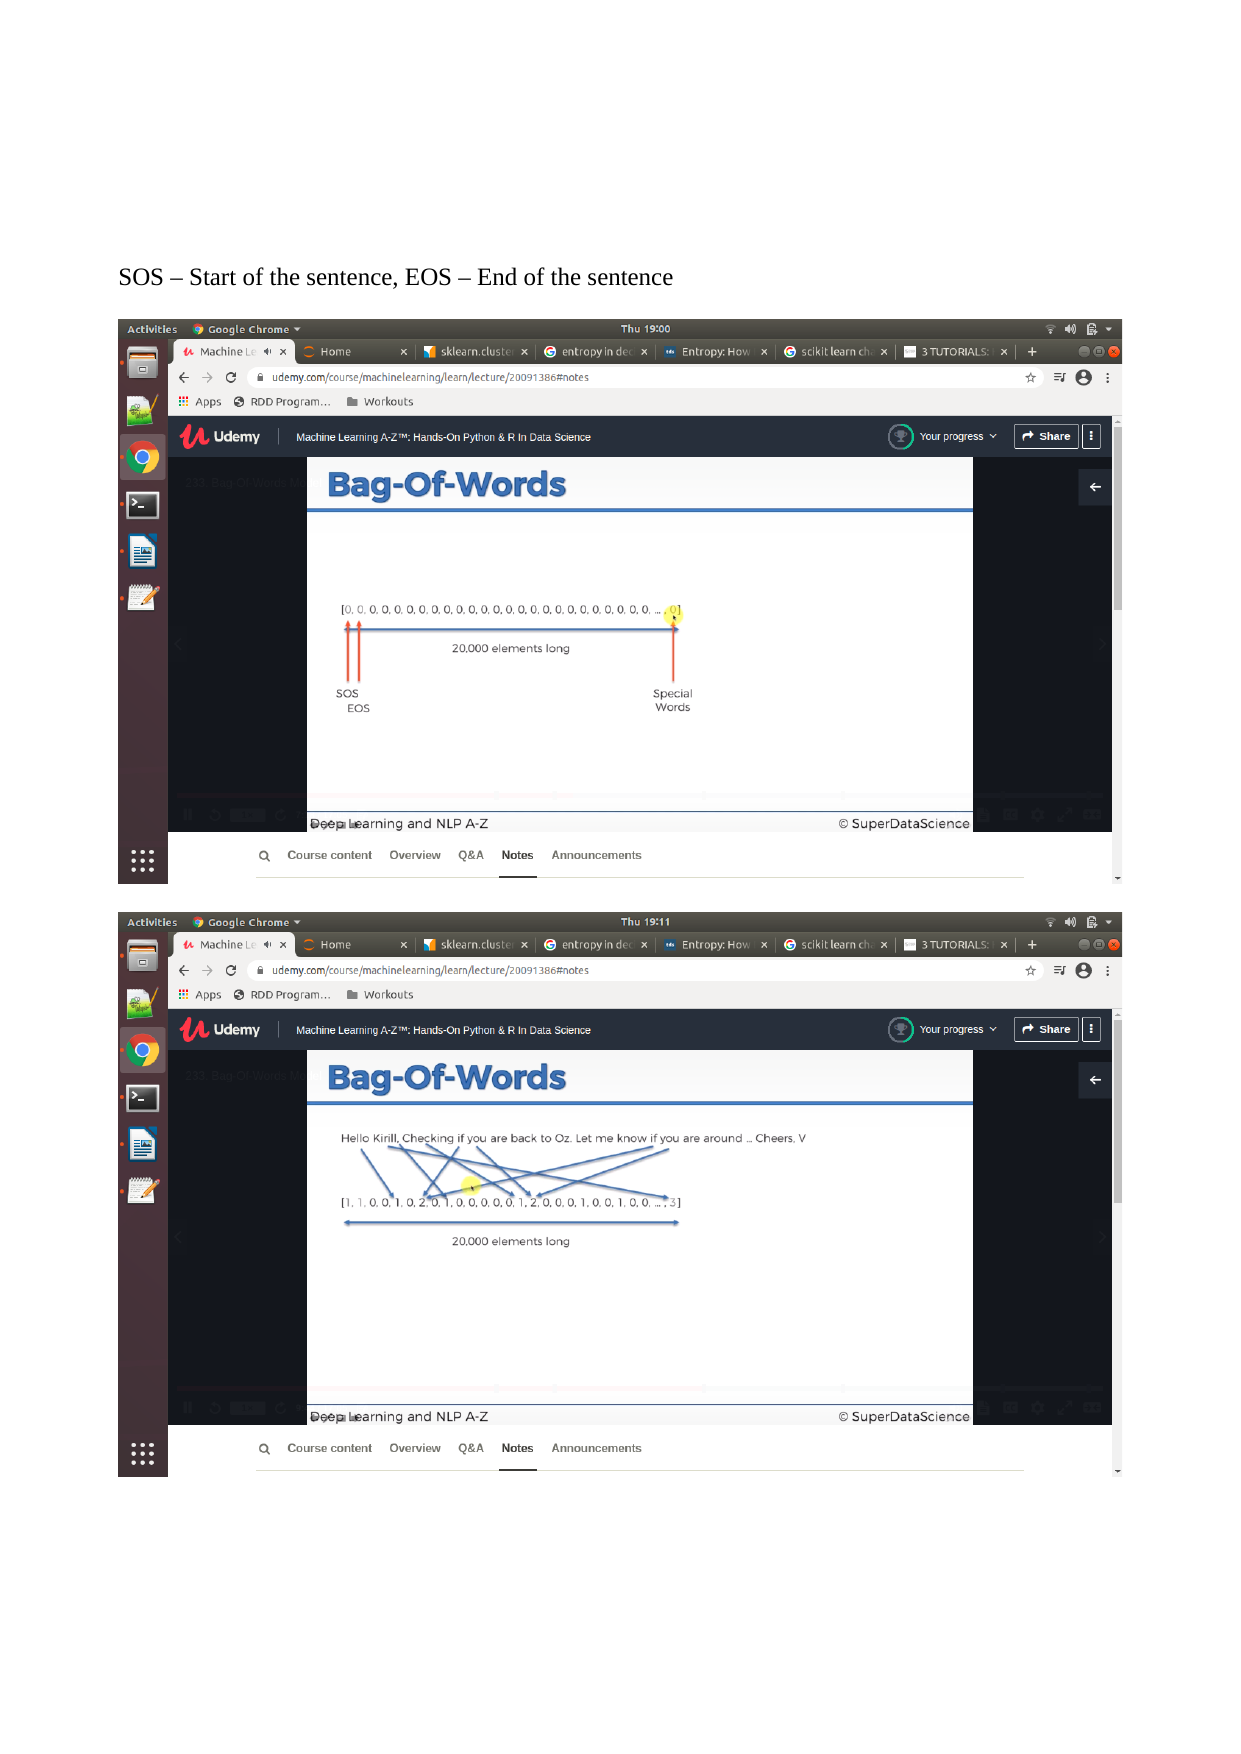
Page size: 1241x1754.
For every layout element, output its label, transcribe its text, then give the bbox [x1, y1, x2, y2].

picture [118, 912, 1123, 1477]
text SOS – Start of the sentence, EOS – End of the sentence [118, 262, 1122, 291]
picture [118, 319, 1123, 884]
